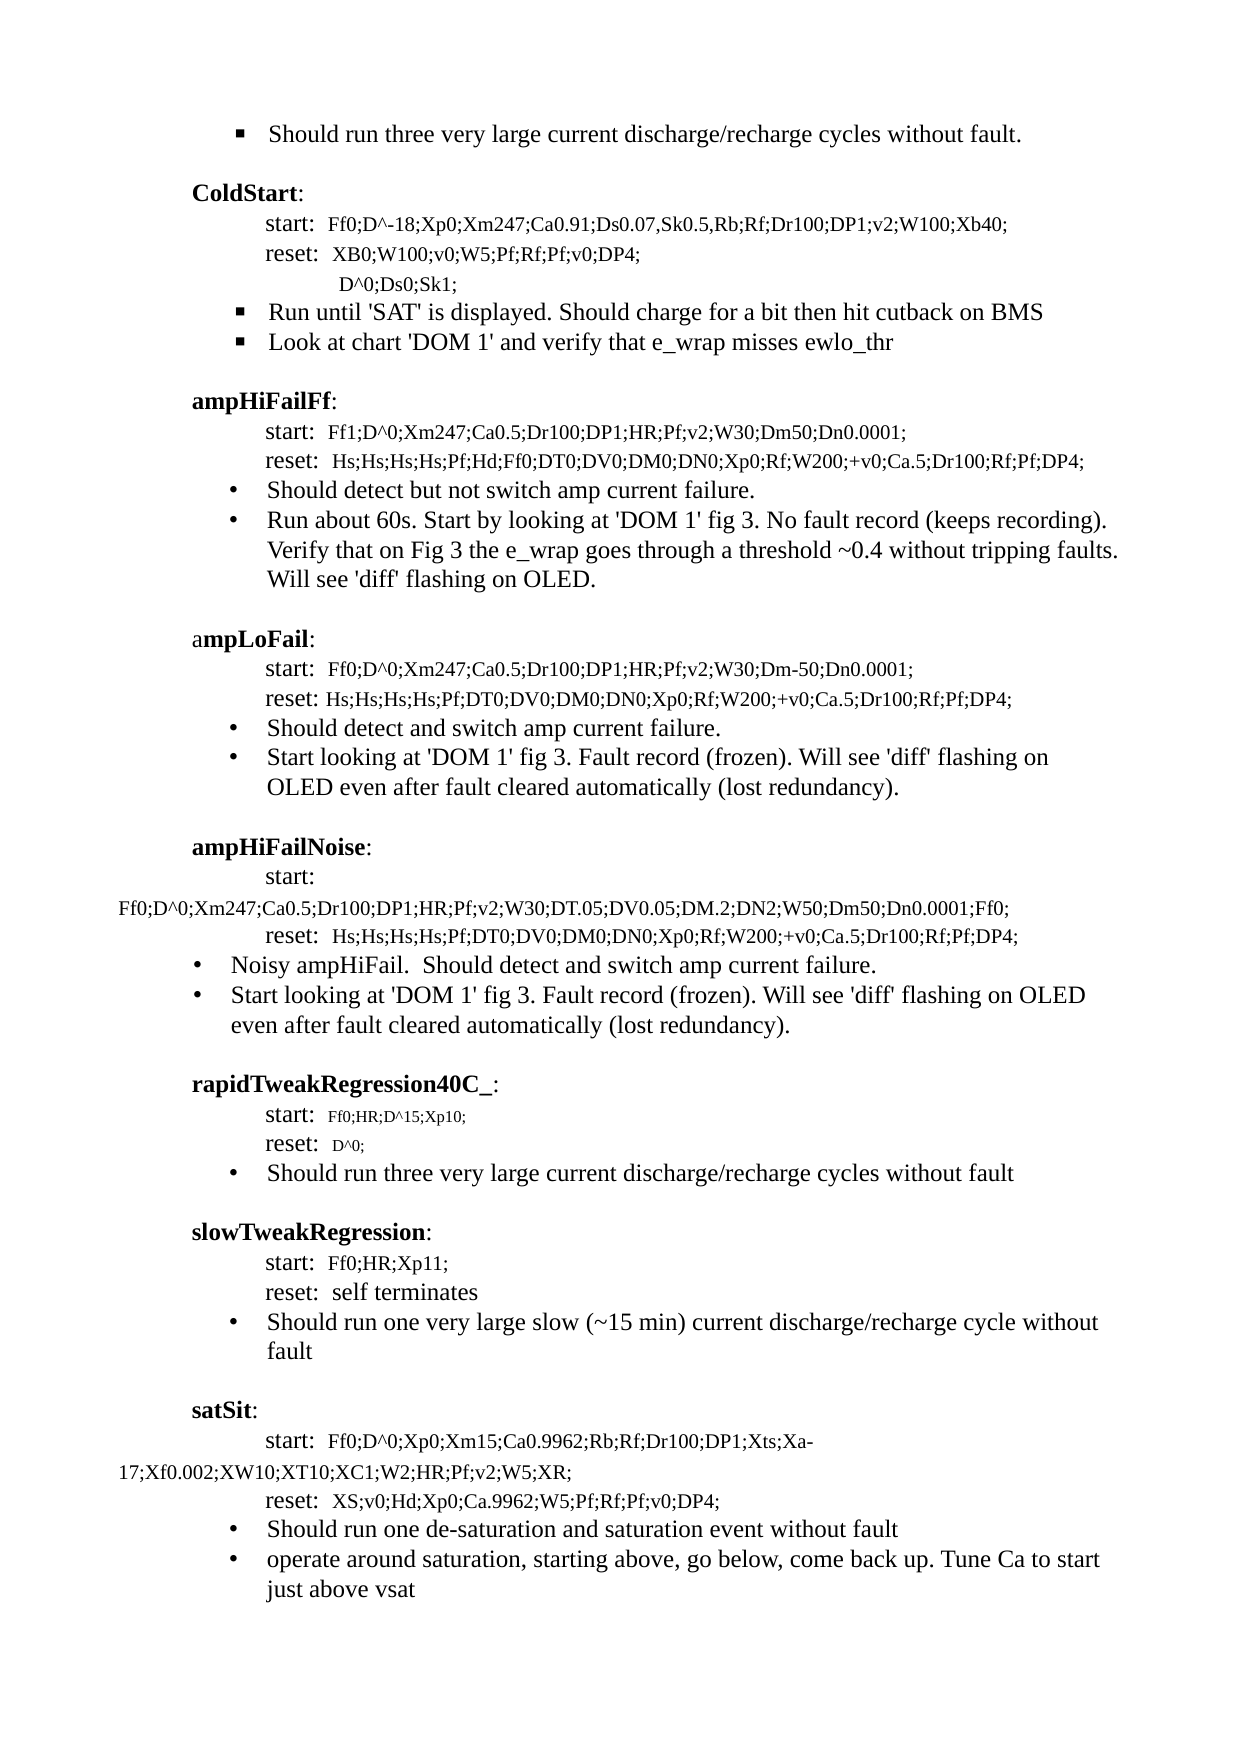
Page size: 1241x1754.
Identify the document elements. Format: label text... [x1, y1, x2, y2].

text reset: D^0; [118, 1127, 1122, 1157]
list Should run one very large slow (~15 min) current discharge/recharge cycle without fault [229, 1306, 1122, 1365]
text ampLoFail: [118, 623, 1122, 652]
text start: Ff0;D^0;Xp0;Xm15;Ca0.9962;Rb;Rf;Dr100;DP1;Xts;Xa-17;Xf0.002;XW10;XT10;XC1;W2;HR;Pf;v2;W5;XR; [118, 1424, 1122, 1484]
list Start looking at 'DOM 1' fig 3. Fault record (frozen). Will see 'diff' flashing on OLED even after fault cleared automatically (lost redundancy). [229, 742, 1122, 801]
text slowTweakRegression: [118, 1217, 1122, 1246]
text reset: Hs;Hs;Hs;Hs;Pf;DT0;DV0;DM0;DN0;Xp0;Rf;W200;+v0;Ca.5;Dr100;Rf;Pf;DP4; [118, 920, 1122, 949]
text start: Ff0;HR;D^15;Xp10; [118, 1098, 1122, 1127]
text ampHiFailNoise: [118, 831, 1122, 860]
text start: Ff0;D^0;Xm247;Ca0.5;Dr100;DP1;HR;Pf;v2;W30;Dm-50;Dn0.0001; [118, 652, 1122, 682]
list Should run three very large current discharge/recharge cycles without fault [229, 1157, 1122, 1187]
text reset: self terminates [118, 1276, 1122, 1306]
list Look at chart 'DOM 1' and verify that e_wrap misses ewlo_thr [231, 326, 1122, 356]
text start: Ff1;D^0;Xm247;Ca0.5;Dr100;DP1;HR;Pf;v2;W30;Dm50;Dn0.0001; [118, 415, 1122, 445]
text reset: Hs;Hs;Hs;Hs;Pf;Hd;Ff0;DT0;DV0;DM0;DN0;Xp0;Rf;W200;+v0;Ca.5;Dr100;Rf;Pf;DP4; [118, 445, 1122, 474]
list Run until 'SAT' is displayed. Should charge for a bit then hit cutback on BMS [231, 296, 1122, 326]
list Start looking at 'DOM 1' fig 3. Fault record (frozen). Will see 'diff' flashing on OLED even after fault cleared automatically (lost redundancy). [193, 979, 1122, 1038]
text reset: XS;v0;Hd;Xp0;Ca.9962;W5;Pf;Rf;Pf;v0;DP4; [118, 1484, 1122, 1513]
text start: Ff0;HR;Xp11; [118, 1246, 1122, 1276]
text rapidTweakRegression40C_: [118, 1068, 1122, 1098]
text start: Ff0;D^-18;Xp0;Xm247;Ca0.91;Ds0.07,Sk0.5,Rb;Rf;Dr100;DP1;v2;W100;Xb40; [118, 207, 1122, 237]
list Noisy ampHiFail. Should detect and switch amp current failure. [193, 949, 1122, 979]
list Should run one de-saturation and saturation event without fault [229, 1513, 1122, 1543]
list Should detect but not switch amp current failure. [229, 474, 1122, 504]
text ColdStart: [118, 177, 1122, 207]
list Should detect and switch amp current failure. [229, 712, 1122, 742]
list Run about 60s. Start by looking at 'DOM 1' fig 3. No fault record (keeps recording). Verify that on Fig 3 the e_wrap goes through a threshold ~0.4 without tripping faults. Will see 'diff' flashing on OLED. [229, 504, 1122, 593]
text ampHiFailFf: [118, 385, 1122, 415]
text start: Ff0;D^0;Xm247;Ca0.5;Dr100;DP1;HR;Pf;v2;W30;DT.05;DV0.05;DM.2;DN2;W50;Dm50;Dn0.0001;Ff0; [118, 860, 1122, 920]
list operate around saturation, starting above, go below, come back up. Tune Ca to start just above vsat [229, 1543, 1122, 1602]
text reset: Hs;Hs;Hs;Hs;Pf;DT0;DV0;DM0;DN0;Xp0;Rf;W200;+v0;Ca.5;Dr100;Rf;Pf;DP4; [118, 682, 1122, 712]
text D^0;Ds0;Sk1; [118, 267, 1122, 296]
list Should run three very large current discharge/recharge cycles without fault. [231, 118, 1122, 148]
text satSit: [118, 1395, 1122, 1424]
text reset: XB0;W100;v0;W5;Pf;Rf;Pf;v0;DP4; [118, 237, 1122, 267]
